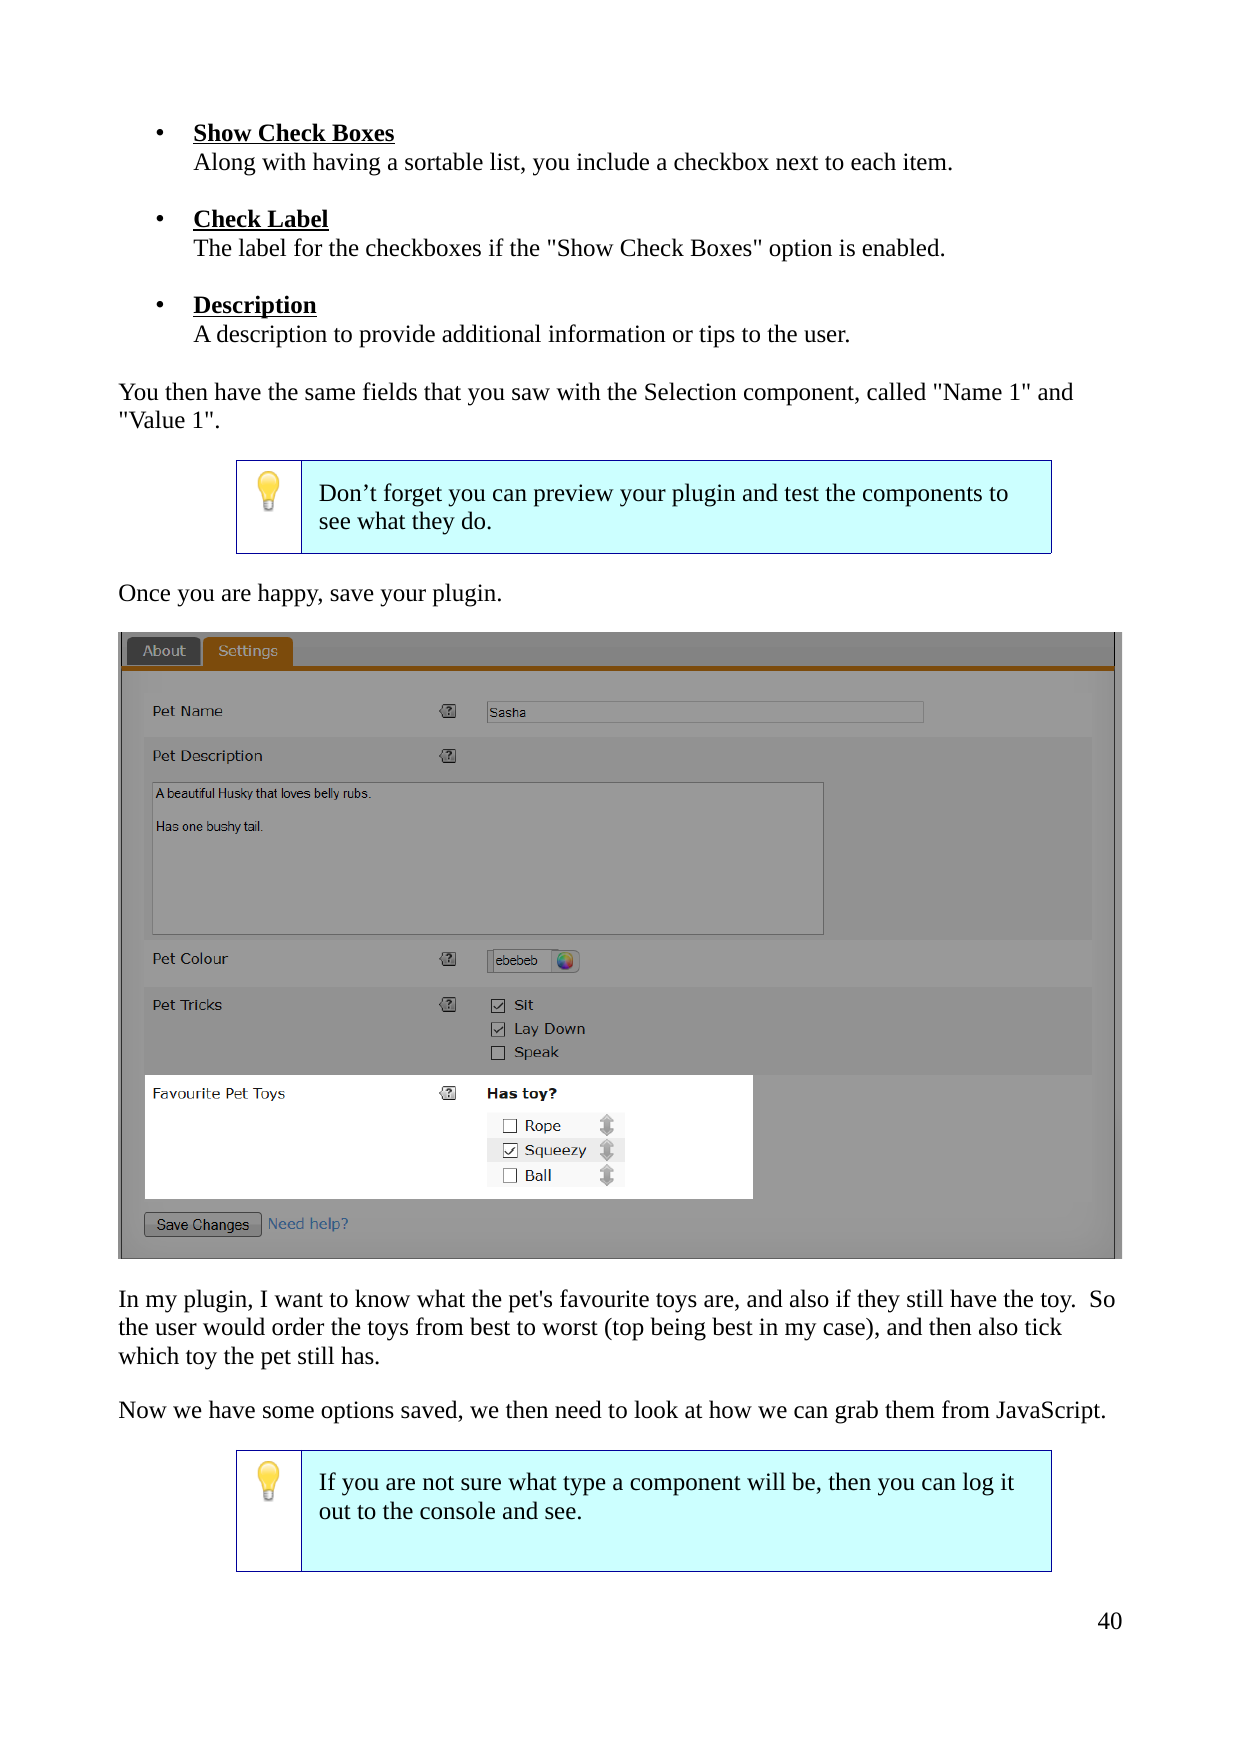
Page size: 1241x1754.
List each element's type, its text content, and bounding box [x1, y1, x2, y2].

table_header Don’t forget you can preview your plugin and test the components to see what they do. [302, 461, 1051, 553]
picture [251, 471, 286, 512]
picture [251, 1461, 286, 1502]
text In my plugin, I want to know what the pet's favourite toys are, and also if they still have the toy. So the user would order the toys from best to worst (top being best in my case), and then also tick which toy the pet still has. [118, 1284, 1122, 1370]
table_header [237, 461, 301, 553]
table_header If you are not sure what type a component will be, then you can log it out to the console and see. [302, 1451, 1051, 1571]
text Now we have some options saved, we then need to look at how we can grab them from JavaScript. [118, 1395, 1122, 1424]
picture [118, 632, 1123, 1259]
table_header [237, 1451, 301, 1571]
text Once you are happy, save your plugin. [118, 578, 1122, 607]
list Check Label The label for the checkboxes if the "Show Check Boxes" option is enabled. [156, 204, 1122, 291]
list Description A description to provide additional information or tips to the user. [156, 291, 1122, 377]
text You then have the same fields that you saw with the Selection component, called "Name 1" and "Value 1". [118, 377, 1122, 434]
list Show Check Boxes Along with having a sortable list, you include a checkbox next to each item. [156, 118, 1122, 204]
